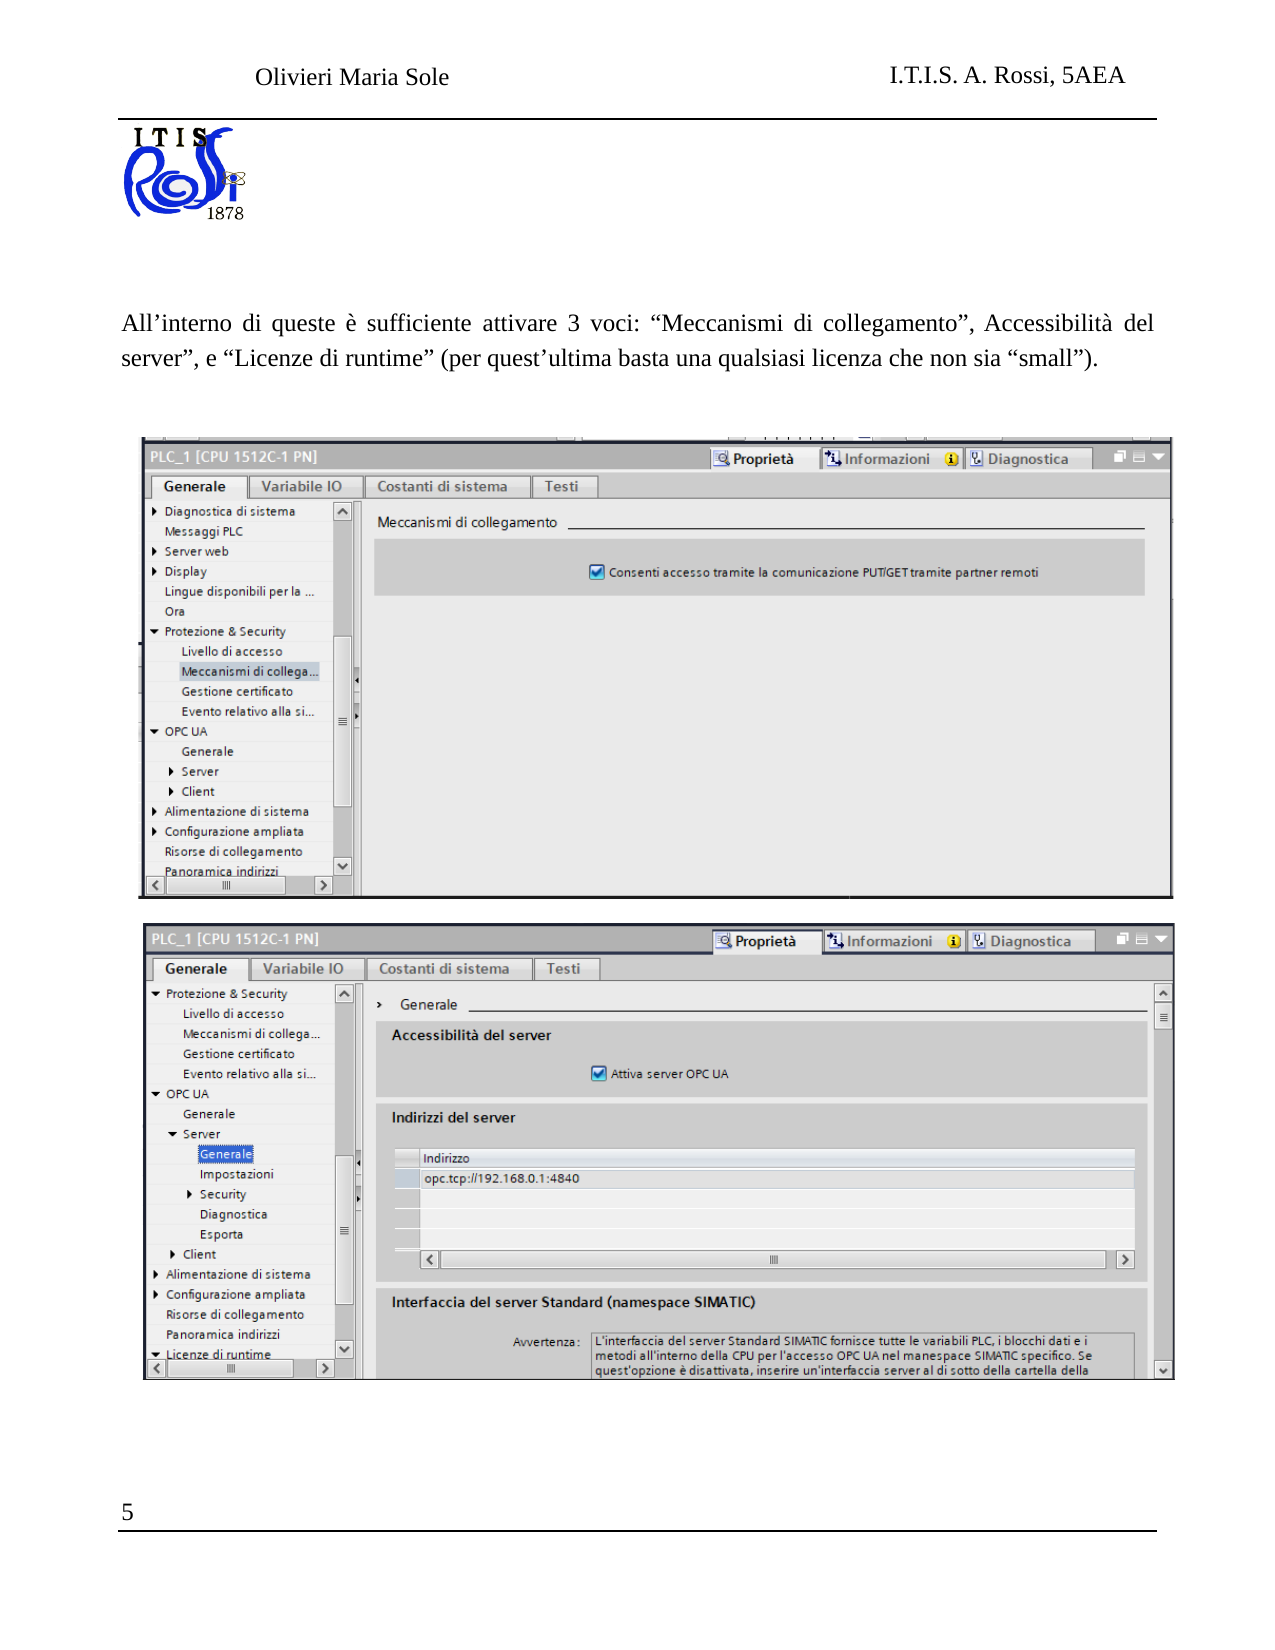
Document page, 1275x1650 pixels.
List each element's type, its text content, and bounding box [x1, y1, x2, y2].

picture [142, 923, 1175, 1380]
picture [121, 123, 249, 225]
text All’interno di queste è sufficiente attivare 3 voci: “Meccanismi di collegamento”, Accessibilità del server”, e “Licenze di runtime” (per quest’ultima basta una qualsiasi licenza che non sia “small”). [121, 308, 1154, 371]
